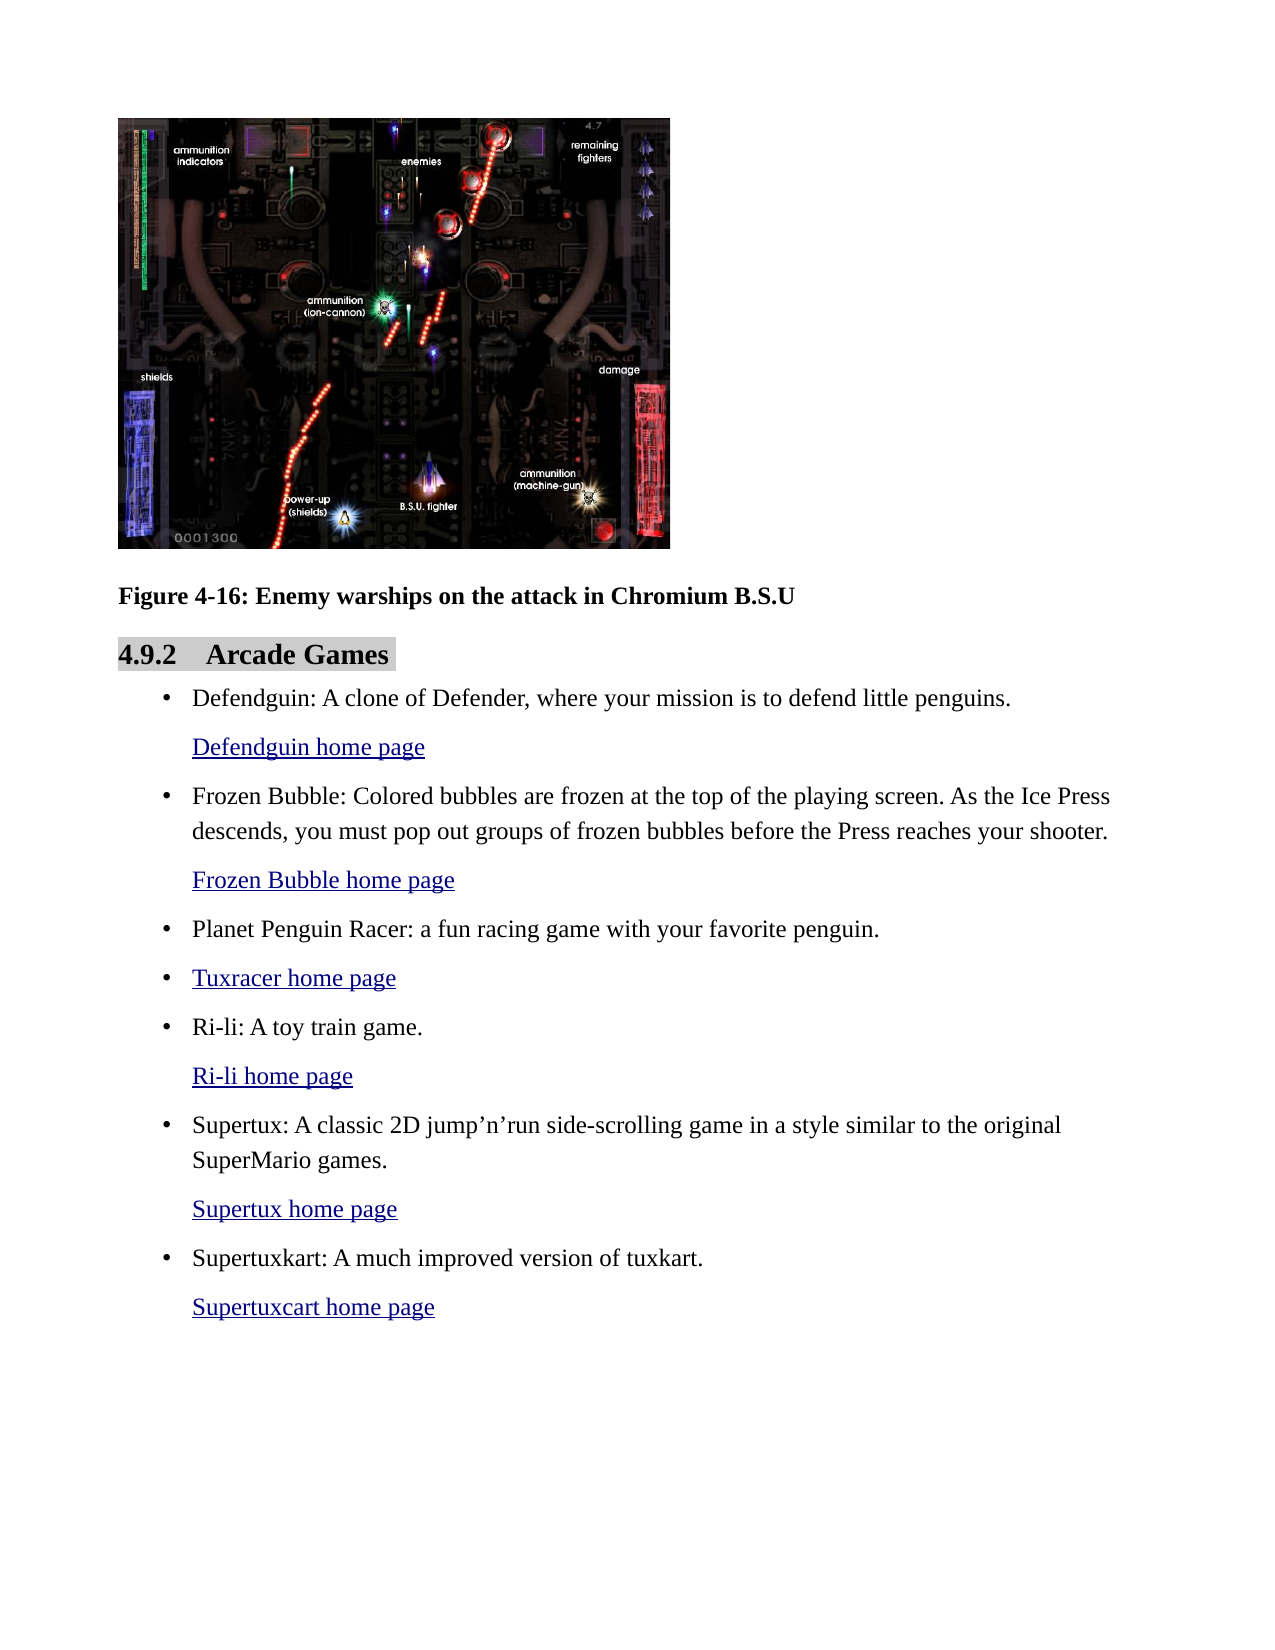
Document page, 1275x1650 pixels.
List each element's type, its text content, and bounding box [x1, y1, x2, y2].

list Defendguin home page [162, 732, 1157, 761]
list Defendguin: A clone of Defender, where your mission is to defend little penguins. [162, 683, 1157, 712]
subtitle 4.9.2 Arcade Games [396, 637, 1157, 671]
list Frozen Bubble: Colored bubbles are frozen at the top of the playing screen. As the Ice Press descends, you must pop out groups of frozen bubbles before the Press reaches your shooter. [162, 781, 1157, 844]
list Tuxracer home page [162, 963, 1157, 992]
list Supertuxkart: A much improved version of tuxkart. [162, 1243, 1157, 1272]
list Planet Penguin Racer: a fun racing game with your favorite penguin. [162, 914, 1157, 943]
list Ri-li: A toy train game. [162, 1012, 1157, 1041]
list Supertuxcart home page [162, 1292, 1157, 1321]
list Supertux: A classic 2D jump’n’run side-scrolling game in a style similar to the original SuperMario games. [162, 1110, 1157, 1173]
list Ri-li home page [162, 1061, 1157, 1090]
text Figure 4-16: Enemy warships on the attack in Chromium B.S.U [118, 581, 1157, 610]
list Supertux home page [162, 1194, 1157, 1222]
list Frozen Bubble home page [162, 865, 1157, 894]
picture [118, 118, 671, 549]
